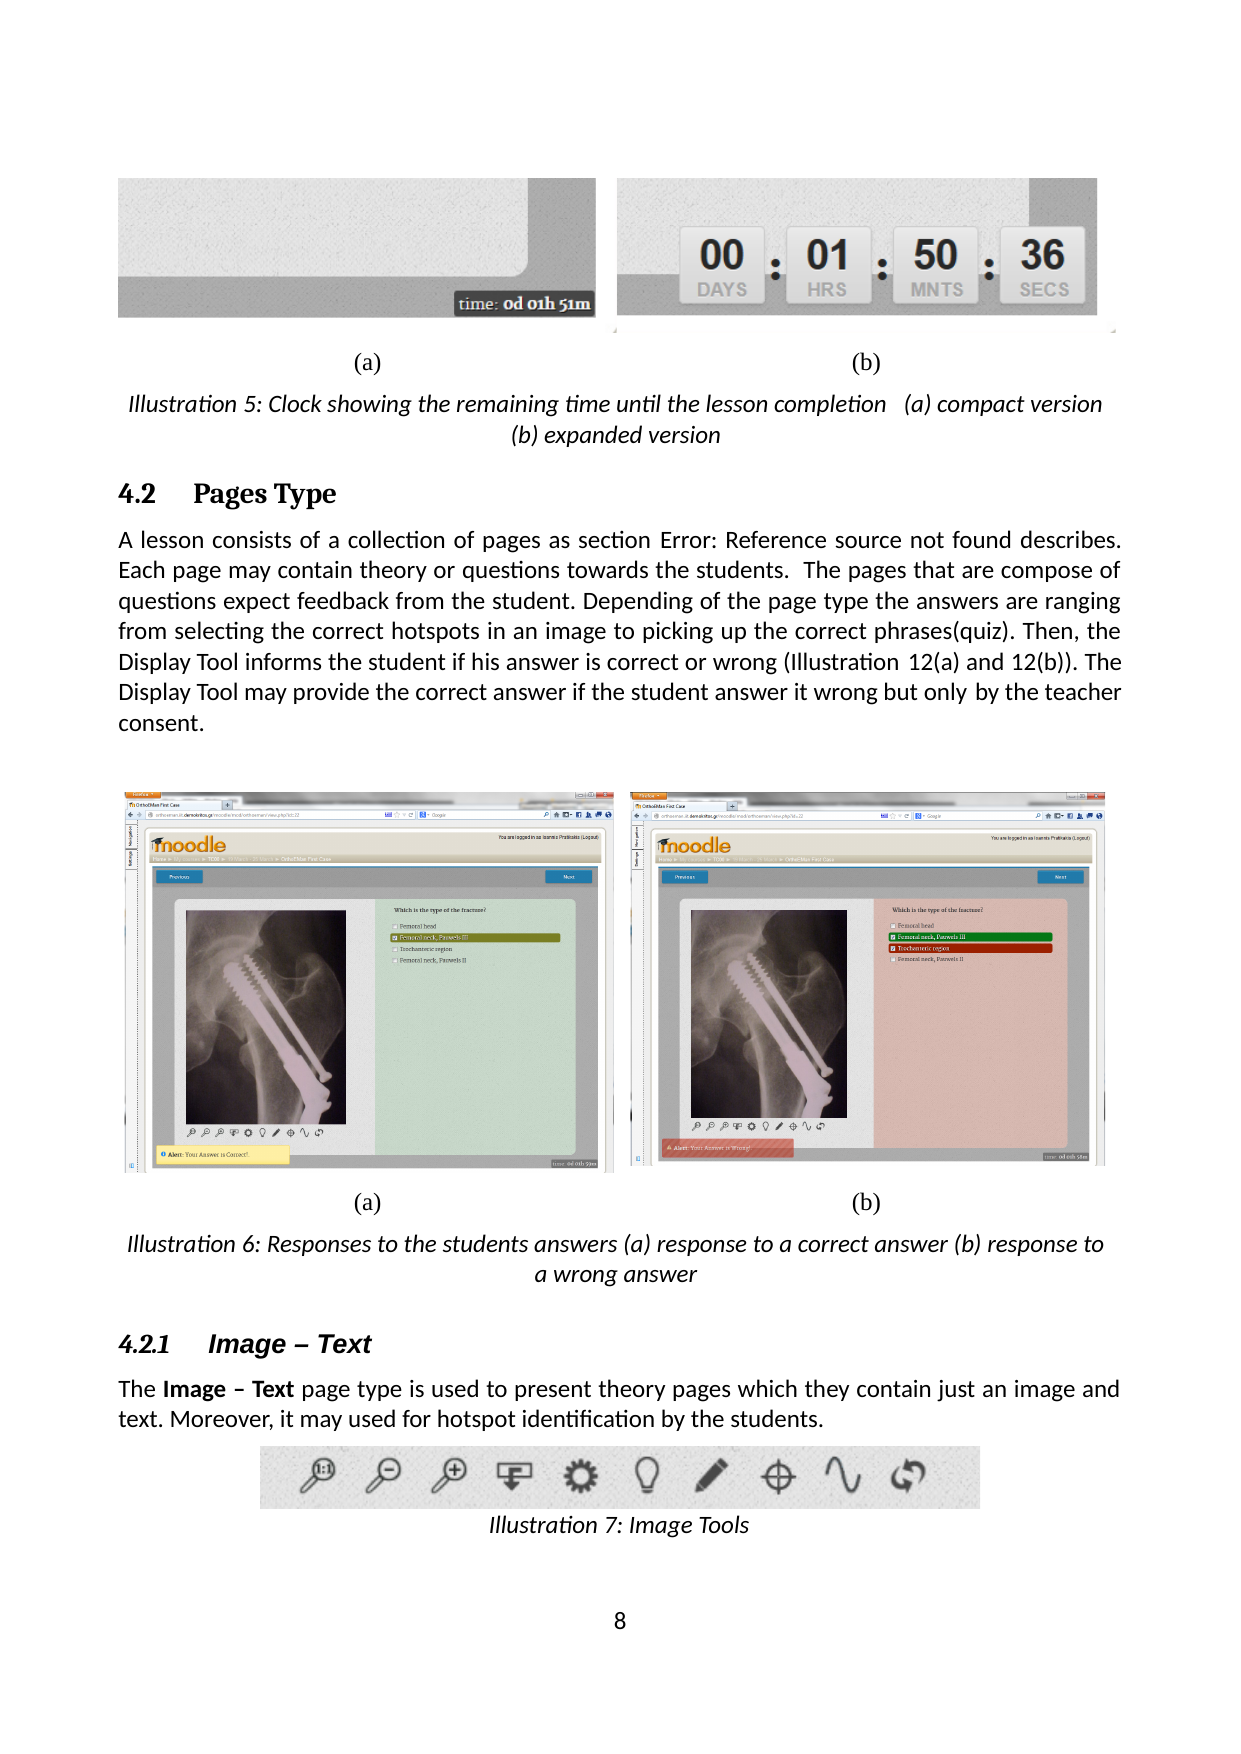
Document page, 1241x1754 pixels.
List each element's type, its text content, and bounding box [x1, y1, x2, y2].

text Illustration 5: Clock showing the remaining time until the lesson completion (a) compact version (b) expanded version [118, 388, 1116, 449]
table_header [617, 793, 1116, 1187]
text Illustration 7: Image Tools [260, 1509, 980, 1539]
table_cell (b) [617, 1187, 1116, 1216]
picture [260, 1446, 981, 1509]
text A lesson consists of a collection of pages as section Error: Reference source not found describes. Each page may contain theory or questions towards the students. The pages that are compose of questions expect feedback from the student. Depending of the page type the answers are ranging from selecting the correct hotspots in an image to picking up the correct phrases(quiz). Then, the Display Tool informs the student if his answer is correct or wrong (Illustration 12(a) and 12(b)). The Display Tool may provide the correct answer if the student answer it wrong but only by the teacher consent. [118, 524, 1122, 737]
subtitle Pages Type [118, 478, 1122, 511]
text The Image – Text page type is used to present theory pages which they contain just an image and text. Moreover, it may used for hotspot identification by the students. [118, 1373, 1122, 1434]
picture [118, 178, 1116, 333]
picture [630, 792, 1106, 1166]
table_header [118, 333, 617, 347]
table_header [118, 1173, 617, 1187]
text Illustration 6: Responses to the students answers (a) response to a correct answer (b) response to a wrong answer [118, 1228, 1116, 1289]
table_cell (a) [118, 1187, 617, 1216]
picture [124, 792, 614, 1173]
table_cell (a) [118, 347, 617, 376]
table_header [118, 793, 124, 1172]
table_cell (b) [617, 347, 1116, 376]
subtitle Image – Text [118, 1328, 1122, 1361]
table_header [617, 333, 1116, 347]
